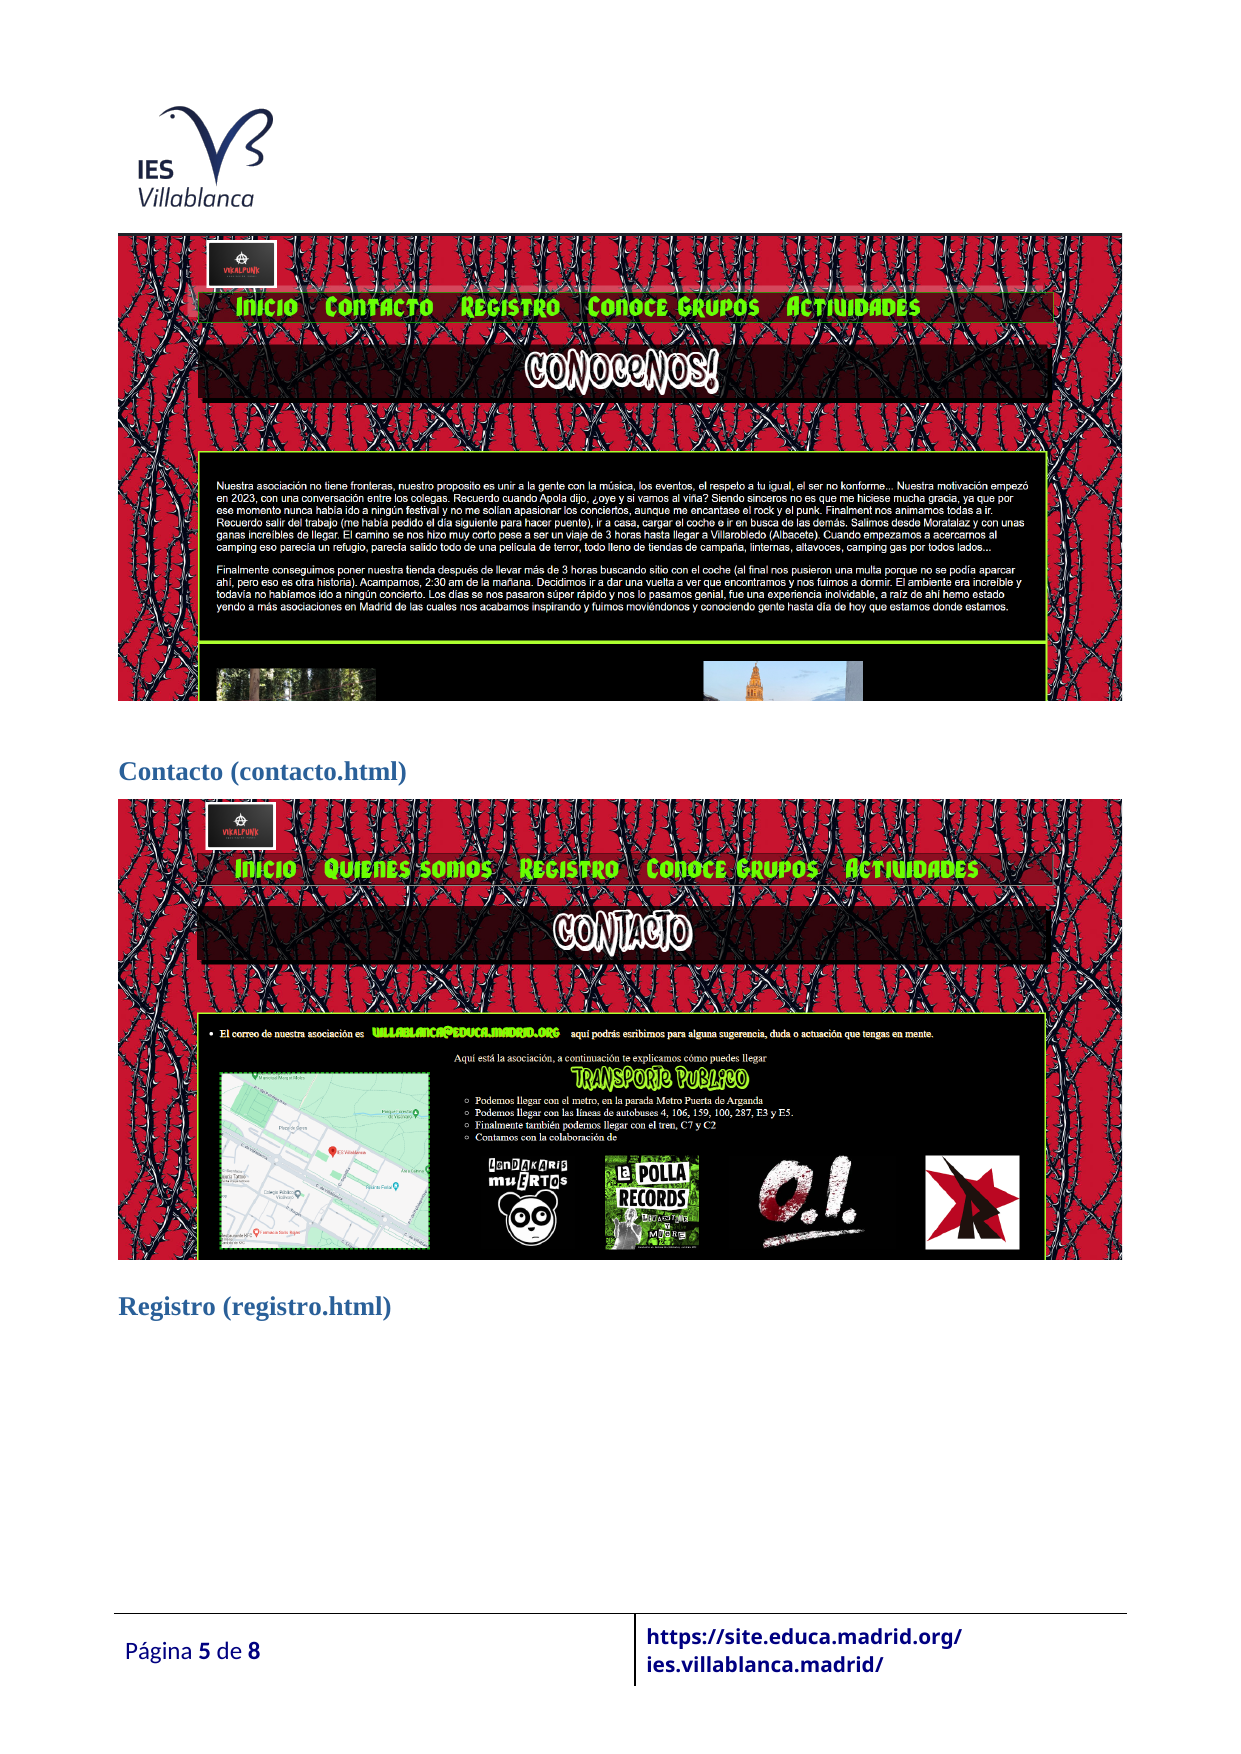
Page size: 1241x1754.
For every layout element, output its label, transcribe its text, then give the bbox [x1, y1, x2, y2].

text Contacto (contacto.html) [118, 755, 1122, 786]
text Registro (registro.html) [118, 1289, 1122, 1321]
picture [129, 101, 282, 213]
picture [118, 799, 1123, 1260]
picture [118, 233, 1123, 701]
